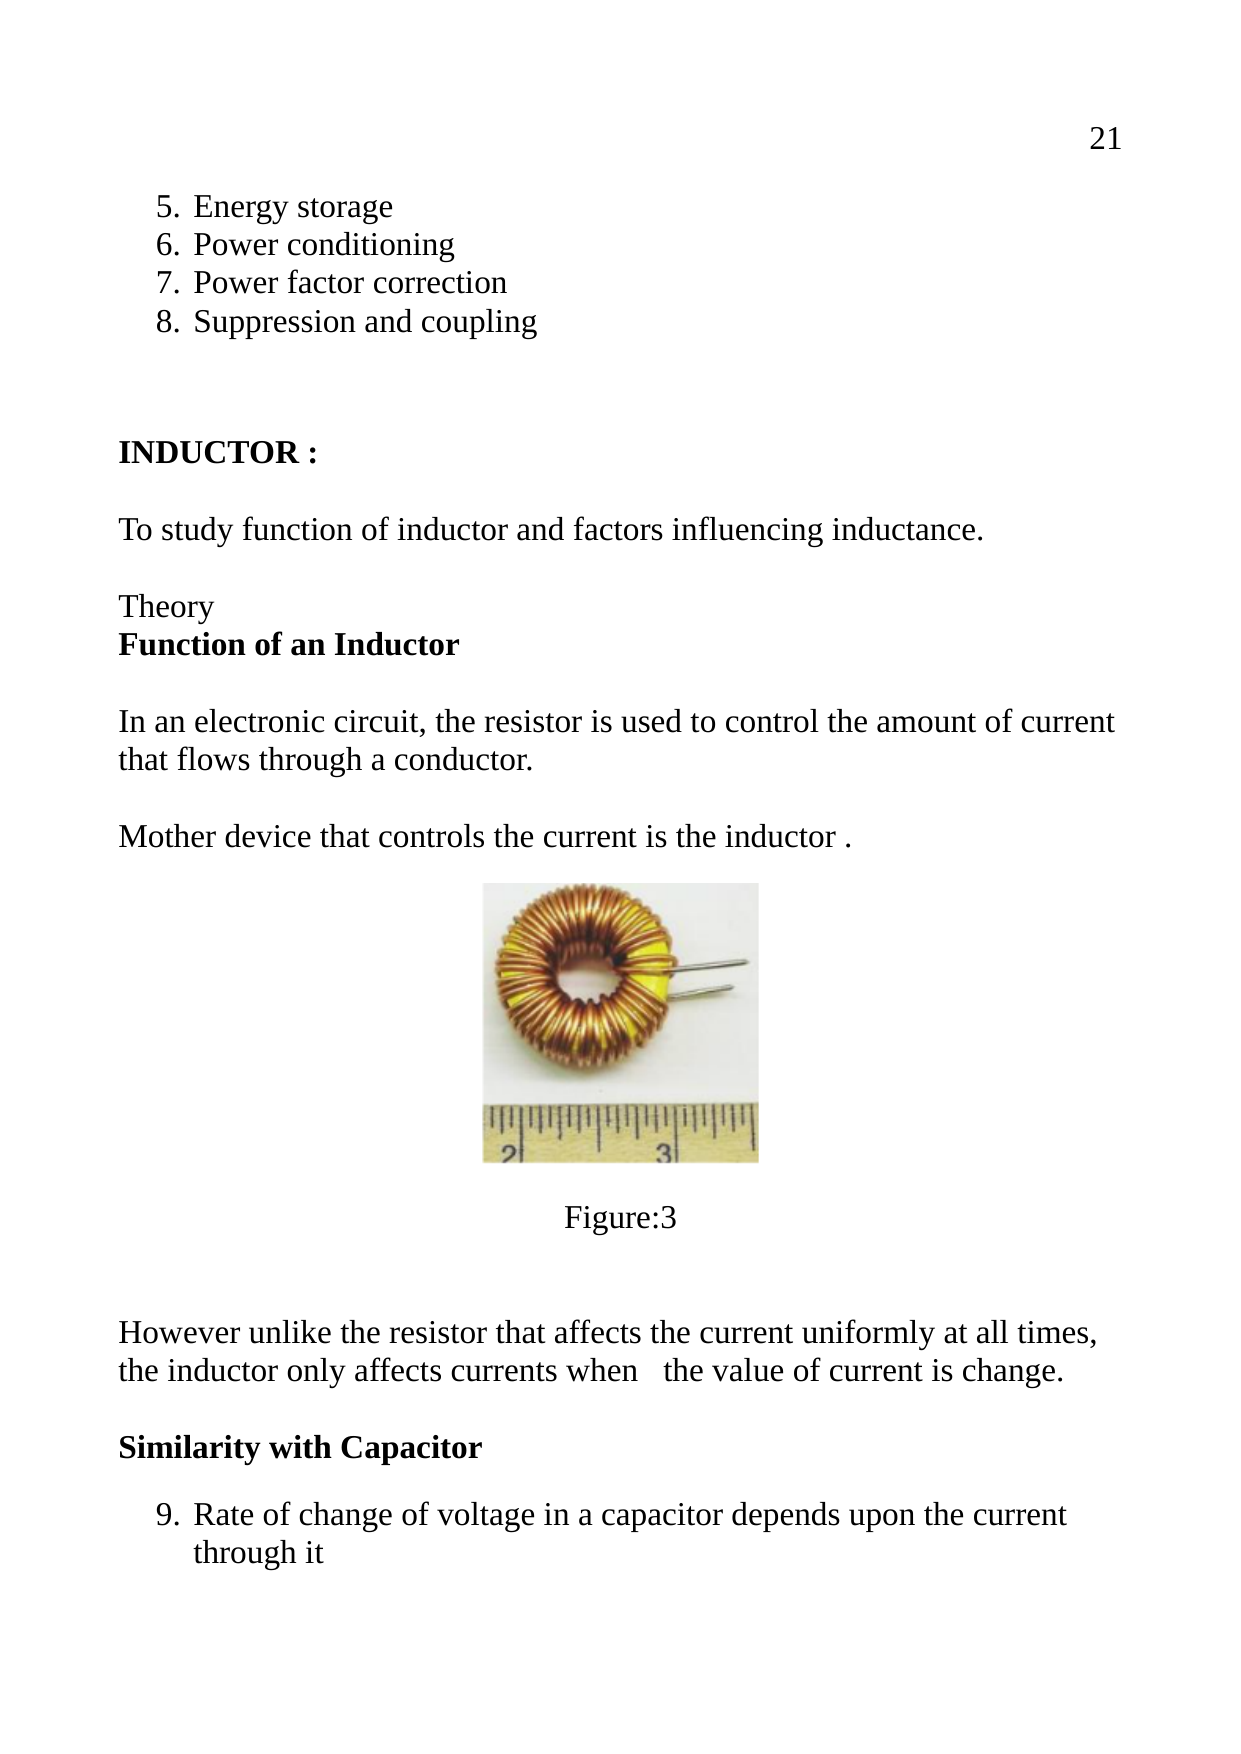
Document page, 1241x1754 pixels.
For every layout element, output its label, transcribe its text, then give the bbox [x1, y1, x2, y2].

text To study function of inductor and factors influencing inductance. [118, 509, 1122, 548]
list Suppression and coupling [156, 301, 1122, 339]
list Energy storage [156, 186, 1122, 224]
text However unlike the resistor that affects the current uniformly at all times, the inductor only affects currents when the value of current is change. Similarity with Capacitor [118, 1235, 1122, 1465]
text Theory [118, 586, 1122, 624]
list Power conditioning [156, 224, 1122, 263]
list Power factor correction [156, 263, 1122, 301]
text INDUCTOR : [118, 433, 1122, 471]
picture [482, 883, 759, 1168]
text Mother device that controls the current is the inductor . [118, 778, 1122, 854]
text Figure:3 [118, 1197, 1122, 1235]
list Rate of change of voltage in a capacitor depends upon the current through it [156, 1494, 1122, 1571]
text Function of an Inductor In an electronic circuit, the resistor is used to control the amount of current that flows through a conductor. [118, 624, 1122, 778]
